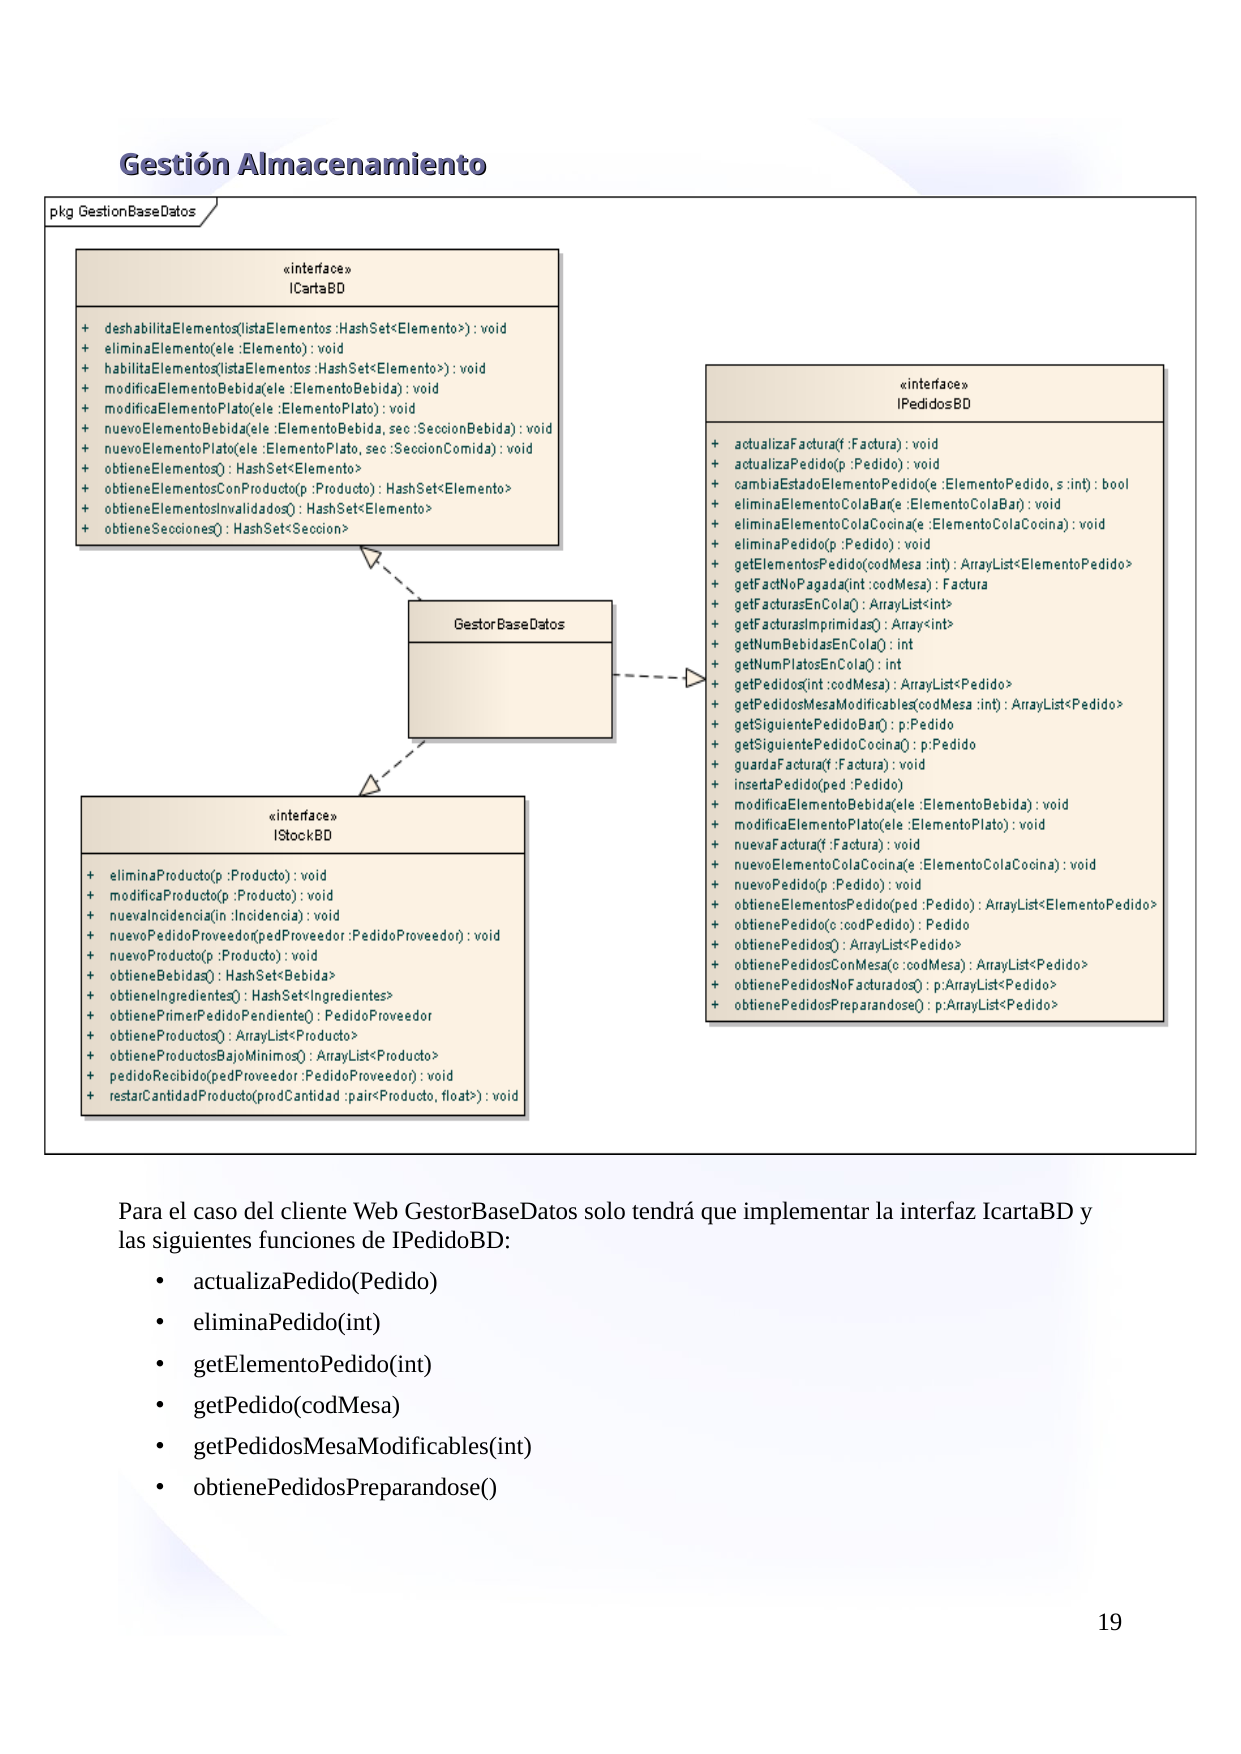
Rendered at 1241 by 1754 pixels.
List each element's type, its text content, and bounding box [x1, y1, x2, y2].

list actualizaPedido(Pedido) [156, 1266, 1122, 1295]
subtitle Gestión Almacenamiento [118, 143, 1122, 183]
list eliminaPedido(int) [156, 1307, 1122, 1336]
list obtienePedidosPreparandose() [156, 1472, 1122, 1501]
picture [118, 1254, 1122, 1636]
picture [43, 183, 1197, 1196]
list getElementoPedido(int) [156, 1349, 1122, 1377]
picture [118, 118, 1122, 143]
list getPedido(codMesa) [156, 1390, 1122, 1419]
text Para el caso del cliente Web GestorBaseDatos solo tendrá que implementar la interfaz IcartaBD y las siguientes funciones de IPedidoBD: [118, 1196, 1122, 1254]
list getPedidosMesaModificables(int) [156, 1431, 1122, 1460]
